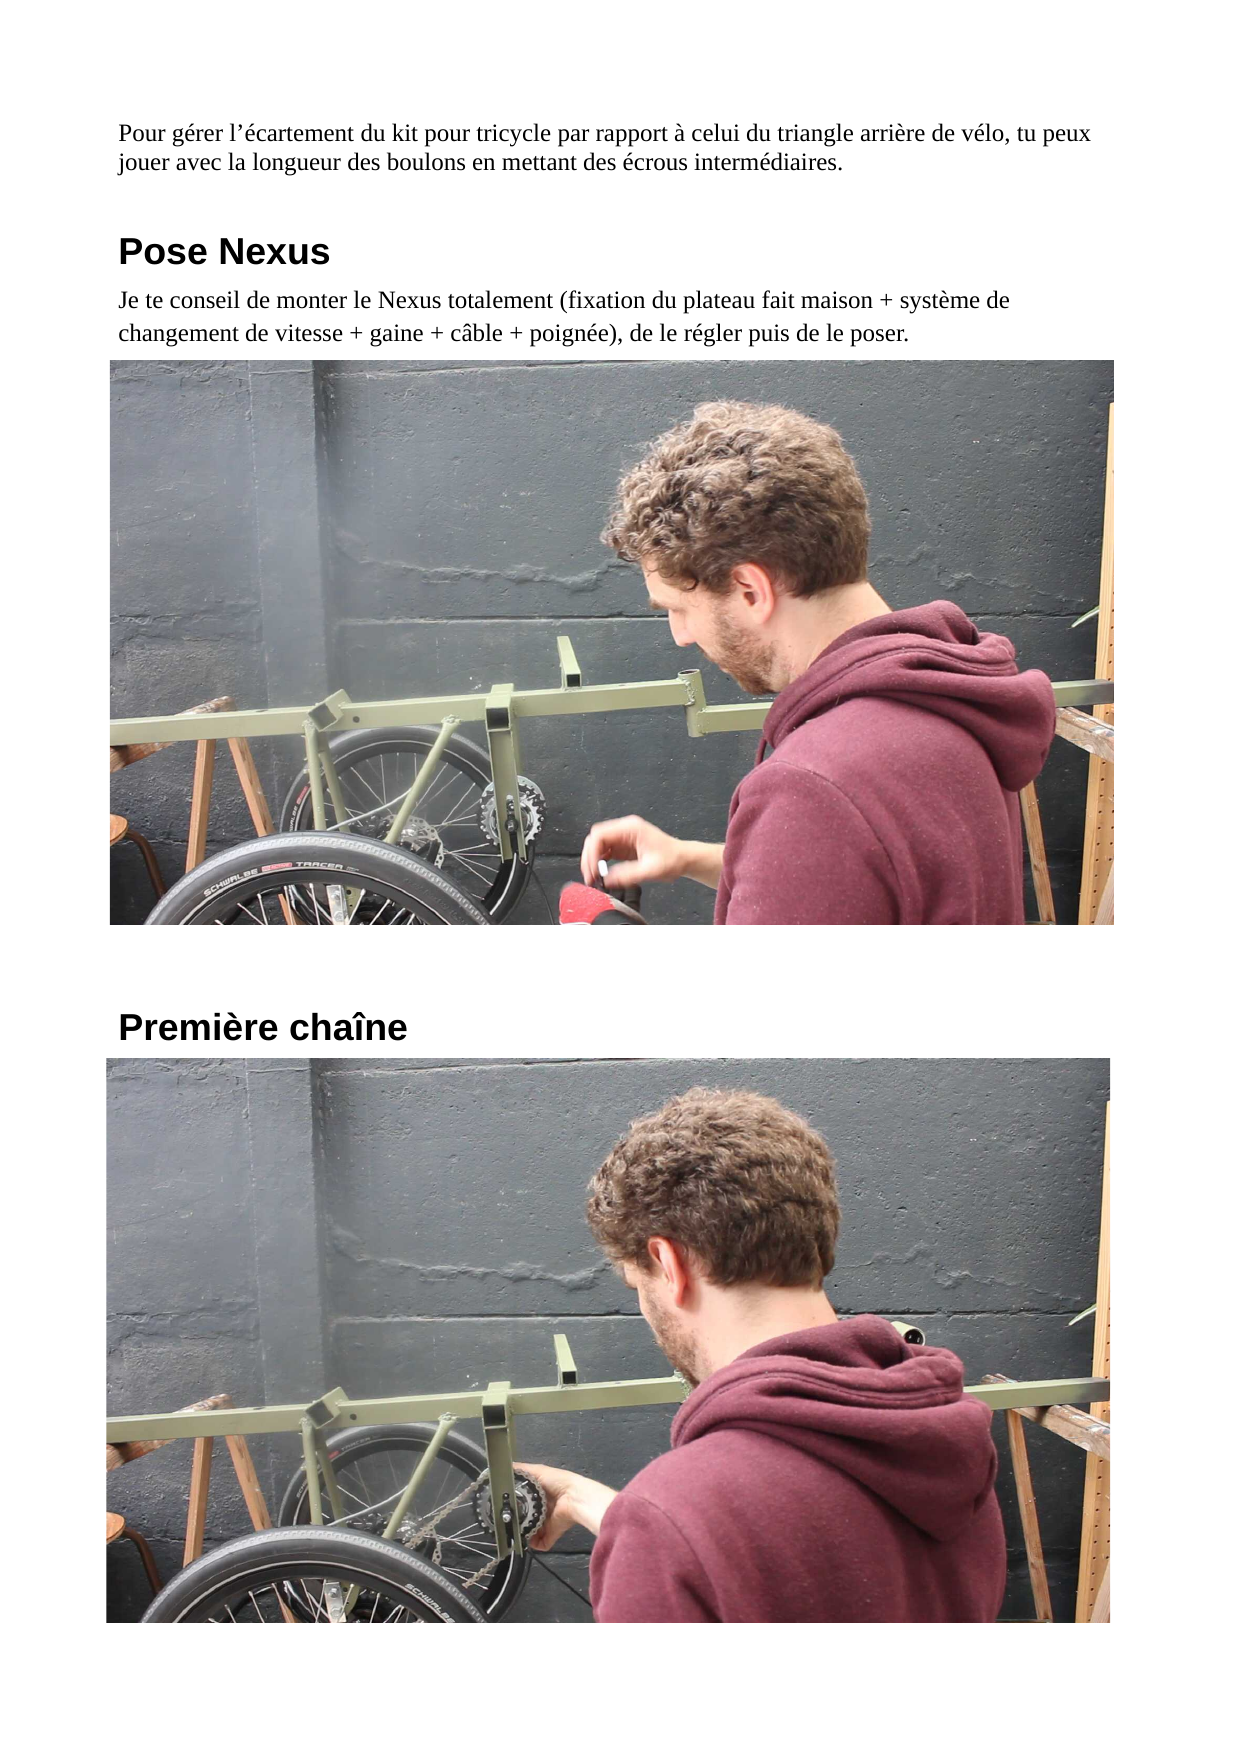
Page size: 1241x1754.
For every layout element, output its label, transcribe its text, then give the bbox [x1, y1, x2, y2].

subtitle Première chaîne [118, 1005, 1122, 1048]
subtitle Pose Nexus [118, 229, 1122, 272]
text Pour gérer l’écartement du kit pour tricycle par rapport à celui du triangle arrière de vélo, tu peux jouer avec la longueur des boulons en mettant des écrous intermédiaires. [118, 118, 1122, 176]
picture [109, 360, 1114, 925]
picture [106, 1058, 1110, 1623]
text Je te conseil de monter le Nexus totalement (fixation du plateau fait maison + système de changement de vitesse + gaine + câble + poignée), de le régler puis de le poser. [118, 285, 1122, 347]
